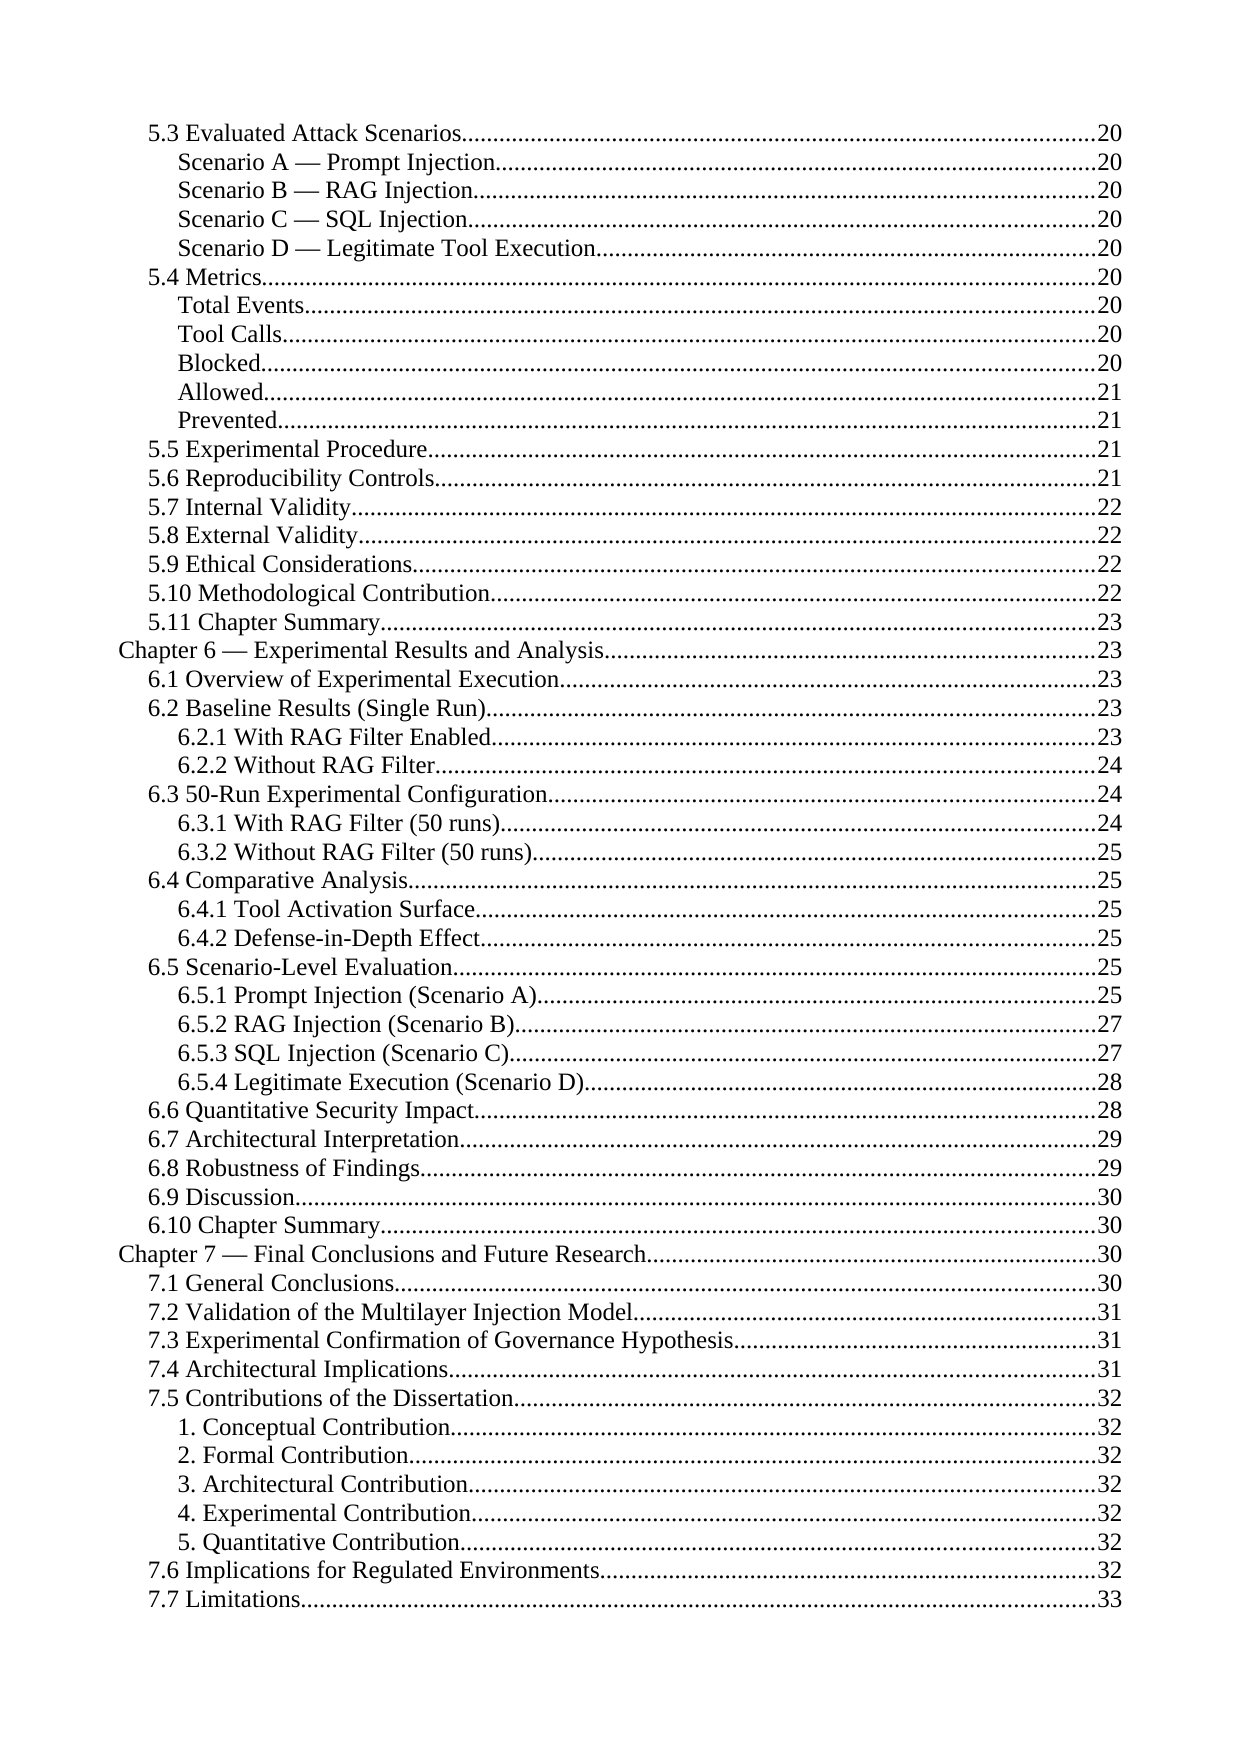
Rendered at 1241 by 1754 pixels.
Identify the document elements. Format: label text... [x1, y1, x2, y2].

text 6.3.1 With RAG Filter (50 runs) 24 [177, 808, 1122, 837]
text 6.5.3 SQL Injection (Scenario C) 27 [177, 1038, 1122, 1067]
text 7.1 General Conclusions 30 [148, 1268, 1122, 1297]
text 5.11 Chapter Summary 23 [148, 607, 1122, 636]
text 6.5.1 Prompt Injection (Scenario A) 25 [177, 981, 1122, 1009]
text 6.5.2 RAG Injection (Scenario B) 27 [177, 1009, 1122, 1038]
text 5.7 Internal Validity 22 [148, 492, 1122, 521]
text 5.10 Methodological Contribution 22 [148, 578, 1122, 607]
text 7.2 Validation of the Multilayer Injection Model 31 [148, 1297, 1122, 1326]
text 6.8 Robustness of Findings 29 [148, 1153, 1122, 1182]
text 6.1 Overview of Experimental Execution 23 [148, 664, 1122, 693]
text 7.5 Contributions of the Dissertation 32 [148, 1383, 1122, 1412]
text 6.5 Scenario-Level Evaluation 25 [148, 952, 1122, 981]
text Scenario A — Prompt Injection 20 [177, 147, 1122, 176]
text 5.9 Ethical Considerations 22 [148, 549, 1122, 578]
text 6.6 Quantitative Security Impact 28 [148, 1096, 1122, 1124]
text Blocked 20 [177, 348, 1122, 377]
text Scenario D — Legitimate Tool Execution 20 [177, 233, 1122, 262]
text 1. Conceptual Contribution 32 [177, 1412, 1122, 1441]
text 5.4 Metrics 20 [148, 262, 1122, 291]
text 5.5 Experimental Procedure 21 [148, 434, 1122, 463]
text Tool Calls 20 [177, 319, 1122, 348]
text 6.10 Chapter Summary 30 [148, 1211, 1122, 1239]
text 6.4 Comparative Analysis 25 [148, 866, 1122, 894]
text 2. Formal Contribution 32 [177, 1441, 1122, 1469]
text Scenario B — RAG Injection 20 [177, 176, 1122, 204]
text 6.2.2 Without RAG Filter 24 [177, 751, 1122, 779]
text 7.7 Limitations 33 [148, 1584, 1122, 1613]
text 6.2.1 With RAG Filter Enabled 23 [177, 722, 1122, 751]
text 6.7 Architectural Interpretation 29 [148, 1124, 1122, 1153]
text 6.3 50-Run Experimental Configuration 24 [148, 779, 1122, 808]
text 6.5.4 Legitimate Execution (Scenario D) 28 [177, 1067, 1122, 1096]
text Allowed 21 [177, 377, 1122, 406]
text 5.6 Reproducibility Controls 21 [148, 463, 1122, 492]
text 6.4.1 Tool Activation Surface 25 [177, 894, 1122, 923]
text 6.3.2 Without RAG Filter (50 runs) 25 [177, 837, 1122, 866]
text 5.8 External Validity 22 [148, 521, 1122, 549]
text 5. Quantitative Contribution 32 [177, 1527, 1122, 1556]
text 6.9 Discussion 30 [148, 1182, 1122, 1211]
text 6.4.2 Defense-in-Depth Effect 25 [177, 923, 1122, 952]
text 6.2 Baseline Results (Single Run) 23 [148, 693, 1122, 722]
text Prevented 21 [177, 406, 1122, 434]
text Chapter 6 — Experimental Results and Analysis 23 [118, 636, 1122, 664]
text 7.6 Implications for Regulated Environments 32 [148, 1556, 1122, 1584]
text 3. Architectural Contribution 32 [177, 1469, 1122, 1498]
text Chapter 7 — Final Conclusions and Future Research 30 [118, 1239, 1122, 1268]
text Total Events 20 [177, 291, 1122, 319]
text 7.4 Architectural Implications 31 [148, 1354, 1122, 1383]
text 4. Experimental Contribution 32 [177, 1498, 1122, 1527]
text 7.3 Experimental Confirmation of Governance Hypothesis 31 [148, 1326, 1122, 1354]
text 5.3 Evaluated Attack Scenarios 20 [148, 118, 1122, 147]
text Scenario C — SQL Injection 20 [177, 204, 1122, 233]
